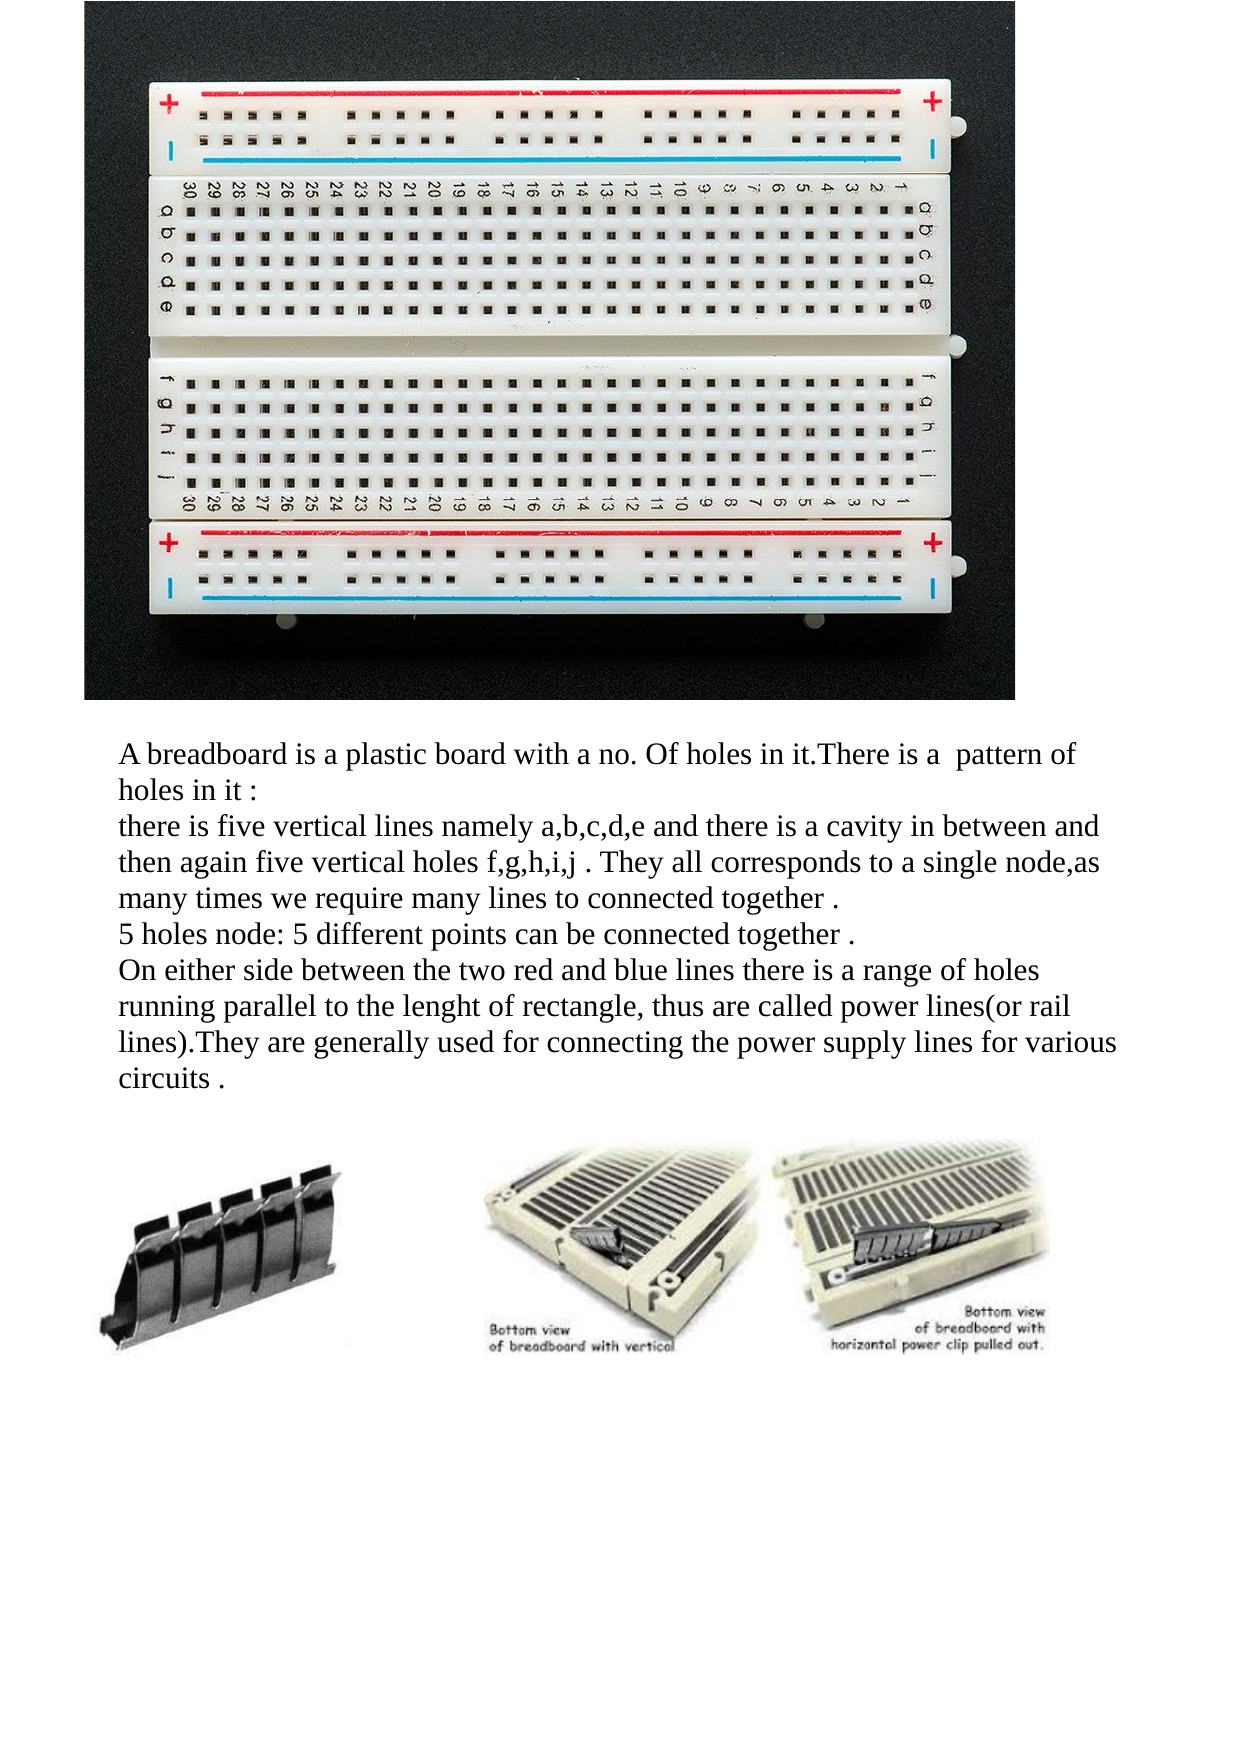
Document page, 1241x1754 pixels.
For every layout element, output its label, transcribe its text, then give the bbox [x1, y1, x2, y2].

text 5 holes node: 5 different points can be connected together . [118, 915, 1122, 951]
text there is five vertical lines namely a,b,c,d,e and there is a cavity in between and then again five vertical holes f,g,h,i,j . They all corresponds to a single node,as many times we require many lines to connected together . [118, 807, 1122, 915]
text On either side between the two red and blue lines there is a range of holes running parallel to the lenght of rectangle, thus are called power lines(or rail lines).They are generally used for connecting the power supply lines for various circuits . [118, 951, 1122, 1095]
picture [484, 1137, 1050, 1355]
picture [84, 1, 1016, 700]
text A breadboard is a plastic board with a no. Of holes in it.There is a pattern of holes in it : [118, 736, 1122, 807]
picture [75, 1151, 353, 1364]
